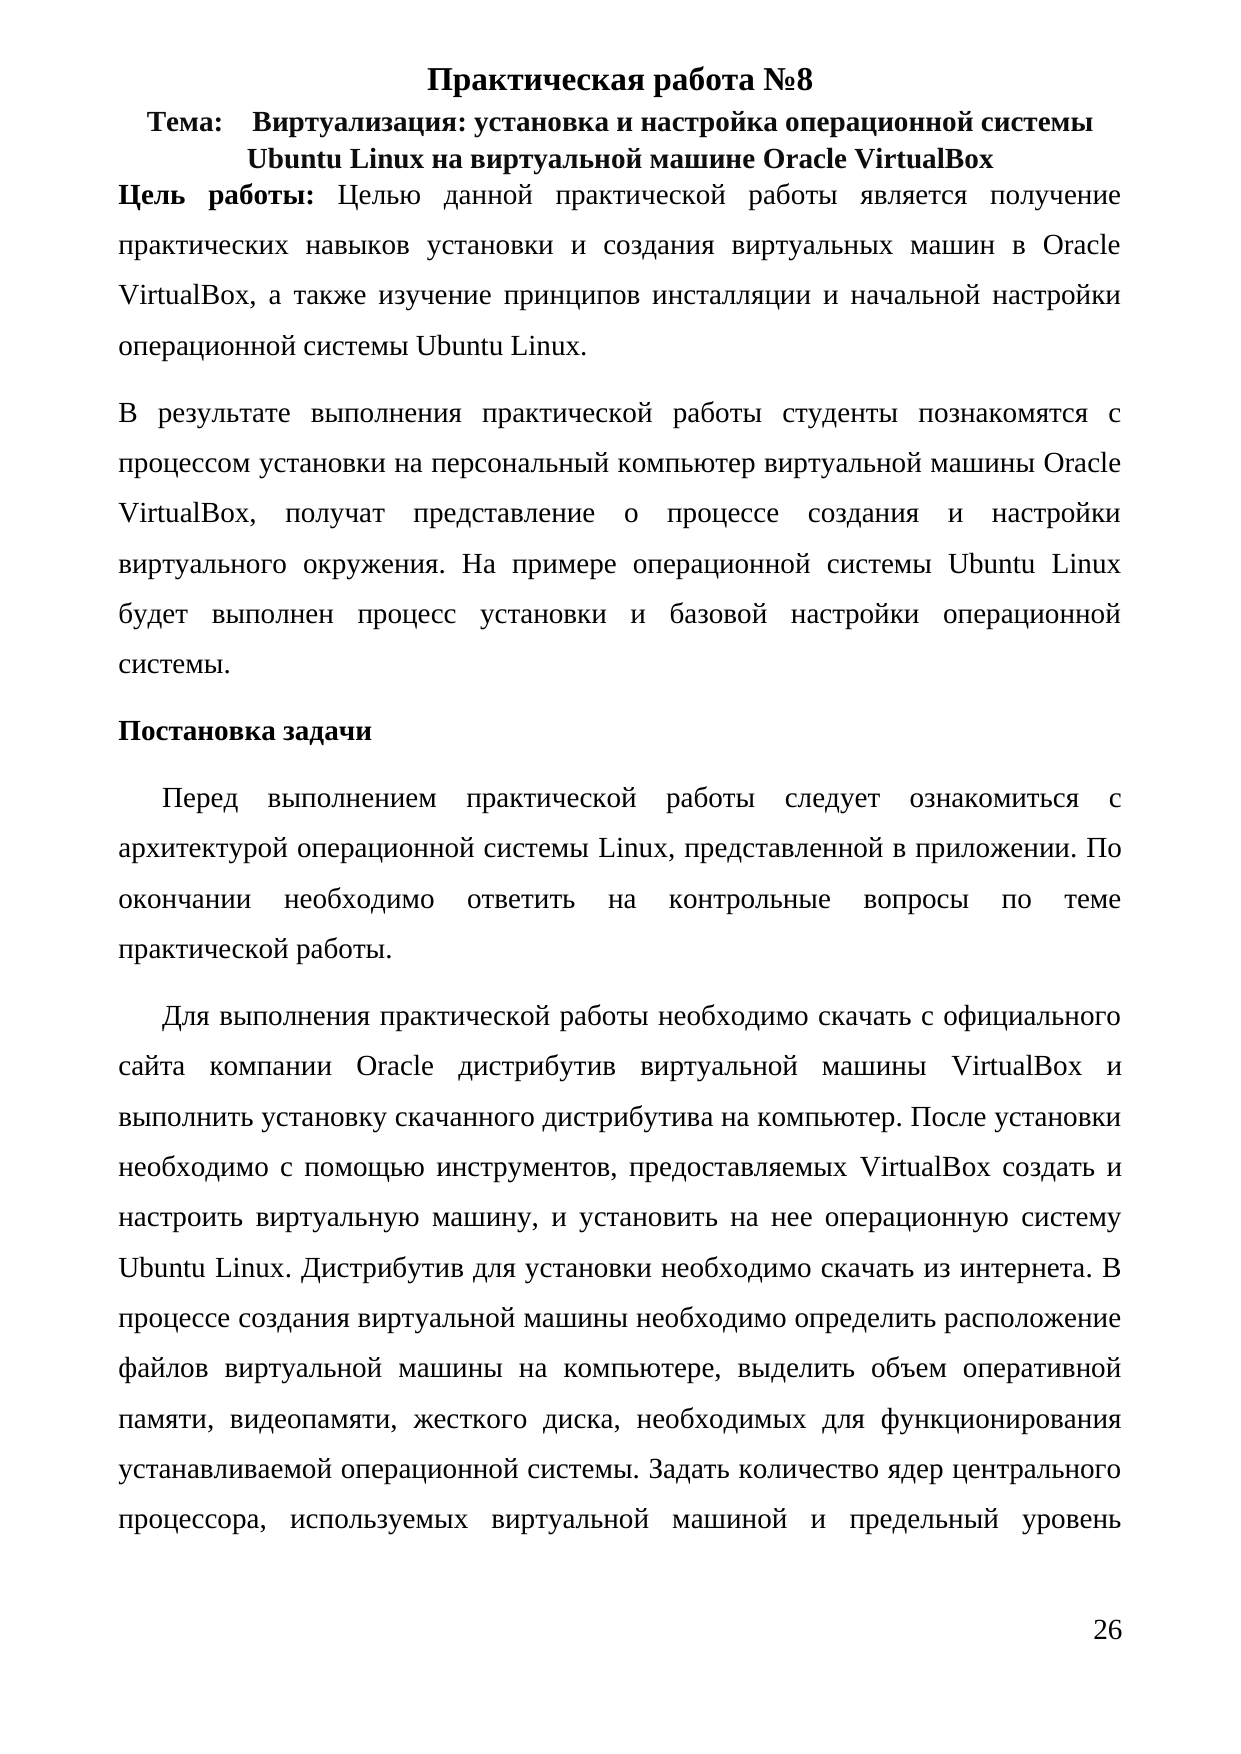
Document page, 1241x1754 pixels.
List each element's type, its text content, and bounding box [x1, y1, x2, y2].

text Постановка задачи [118, 713, 1122, 747]
text Для выполнения практической работы необходимо скачать с официального сайта компании Oracle дистрибутив виртуальной машины VirtualBox и выполнить установку скачанного дистрибутива на компьютер. После установки необходимо с помощью инструментов, предоставляемых VirtualBox создать и настроить виртуальную машину, и установить на нее операционную систему Ubuntu Linux. Дистрибутив для установки необходимо скачать из интернета. В процессе создания виртуальной машины необходимо определить расположение файлов виртуальной машины на компьютере, выделить объем оперативной памяти, видеопамяти, жесткого диска, необходимых для функционирования устанавливаемой операционной системы. Задать количество ядер центрального процессора, используемых виртуальной машиной и предельный уровень [118, 998, 1122, 1535]
text Цель работы: Целью данной практической работы является получение практических навыков установки и создания виртуальных машин в Oracle VirtualBox, а также изучение принципов инсталляции и начальной настройки операционной системы Ubuntu Linux. [118, 177, 1122, 361]
text Перед выполнением практической работы следует ознакомиться с архитектурой операционной системы Linux, представленной в приложении. По окончании необходимо ответить на контрольные вопросы по теме практической работы. [118, 780, 1122, 965]
subtitle Тема: Виртуализация: установка и настройка операционной системы Ubuntu Linux на виртуальной машине Oracle VirtualBox [118, 104, 1122, 174]
subtitle Практическая работа №8 [118, 59, 1122, 97]
text В результате выполнения практической работы студенты познакомятся с процессом установки на персональный компьютер виртуальной машины Oracle VirtualBox, получат представление о процессе создания и настройки виртуального окружения. На примере операционной системы Ubuntu Linux будет выполнен процесс установки и базовой настройки операционной системы. [118, 395, 1122, 680]
